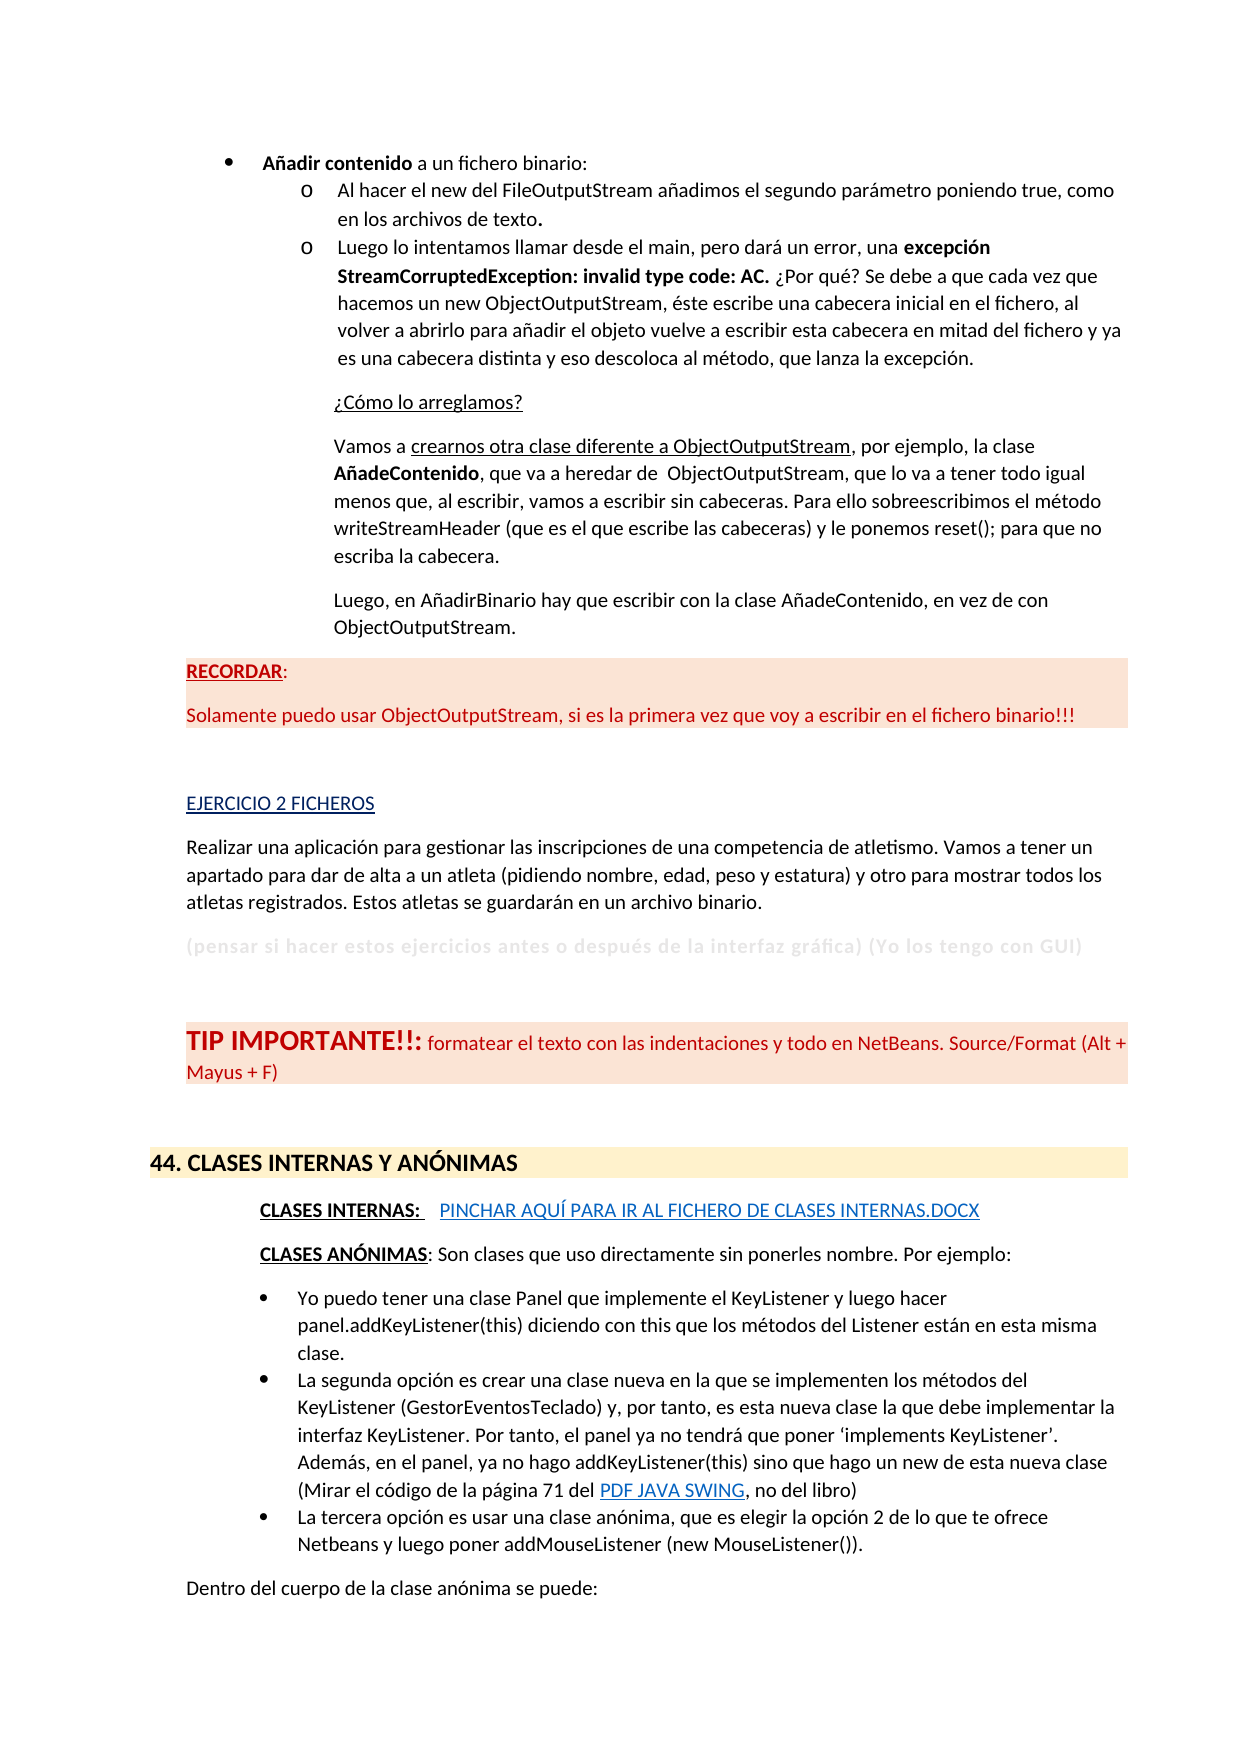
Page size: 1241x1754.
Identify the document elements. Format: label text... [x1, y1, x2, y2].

text EJERCICIO 2 FICHEROS [186, 791, 1128, 816]
text Luego, en AñadirBinario hay que escribir con la clase AñadeContenido, en vez de con ObjectOutputStream. [334, 587, 1128, 640]
list Yo puedo tener una clase Panel que implemente el KeyListener y luego hacer panel.addKeyListener(this) diciendo con this que los métodos del Listener están en esta misma clase. [260, 1285, 1128, 1365]
text TIP IMPORTANTE!!: formatear el texto con las indentaciones y todo en NetBeans. Source/Format (Alt + Mayus + F) [186, 1022, 1128, 1084]
list La segunda opción es crear una clase nueva en la que se implementen los métodos del KeyListener (GestorEventosTeclado) y, por tanto, es esta nueva clase la que debe implementar la interfaz KeyListener. Por tanto, el panel ya no tendrá que poner ‘implements KeyListener’. Además, en el panel, ya no hago addKeyListener(this) sino que hago un new de esta nueva clase (Mirar el código de la página 71 del PDF JAVA SWING, no del libro) [260, 1367, 1128, 1502]
text Vamos a crearnos otra clase diferente a ObjectOutputStream, por ejemplo, la clase AñadeContenido, que va a heredar de ObjectOutputStream, que lo va a tener todo igual menos que, al escribir, vamos a escribir sin cabeceras. Para ello sobreescribimos el método writeStreamHeader (que es el que escribe las cabeceras) y le ponemos reset(); para que no escriba la cabecera. [334, 433, 1128, 568]
list La tercera opción es usar una clase anónima, que es elegir la opción 2 de lo que te ofrece Netbeans y luego poner addMouseListener (new MouseListener()). [260, 1504, 1128, 1557]
text ¿Cómo lo arreglamos? [334, 389, 1128, 414]
list CLASES INTERNAS Y ANÓNIMAS [150, 1147, 1128, 1178]
list Al hacer el new del FileOutputStream añadimos el segundo parámetro poniendo true, como en los archivos de texto. [300, 177, 1128, 232]
text (pensar si hacer estos ejercicios antes o después de la interfaz gráfica) (Yo los tengo con GUI) [186, 933, 1128, 959]
list Luego lo intentamos llamar desde el main, pero dará un error, una excepción StreamCorruptedException: invalid type code: AC. ¿Por qué? Se debe a que cada vez que hacemos un new ObjectOutputStream, éste escribe una cabecera inicial en el fichero, al volver a abrirlo para añadir el objeto vuelve a escribir esta cabecera en mitad del fichero y ya es una cabecera distinta y eso descoloca al método, que lanza la excepción. [300, 234, 1128, 371]
text CLASES INTERNAS: PINCHAR AQUÍ PARA IR AL FICHERO DE CLASES INTERNAS.DOCX [260, 1197, 1128, 1222]
text CLASES ANÓNIMAS: Son clases que uso directamente sin ponerles nombre. Por ejemplo: [260, 1241, 1128, 1266]
text RECORDAR: [186, 658, 1128, 684]
text Solamente puedo usar ObjectOutputStream, si es la primera vez que voy a escribir en el fichero binario!!! [186, 702, 1128, 728]
list Añadir contenido a un fichero binario: [225, 150, 1128, 175]
text Realizar una aplicación para gestionar las inscripciones de una competencia de atletismo. Vamos a tener un apartado para dar de alta a un atleta (pidiendo nombre, edad, peso y estatura) y otro para mostrar todos los atletas registrados. Estos atletas se guardarán en un archivo binario. [186, 834, 1128, 915]
text Dentro del cuerpo de la clase anónima se puede: [186, 1576, 1128, 1601]
